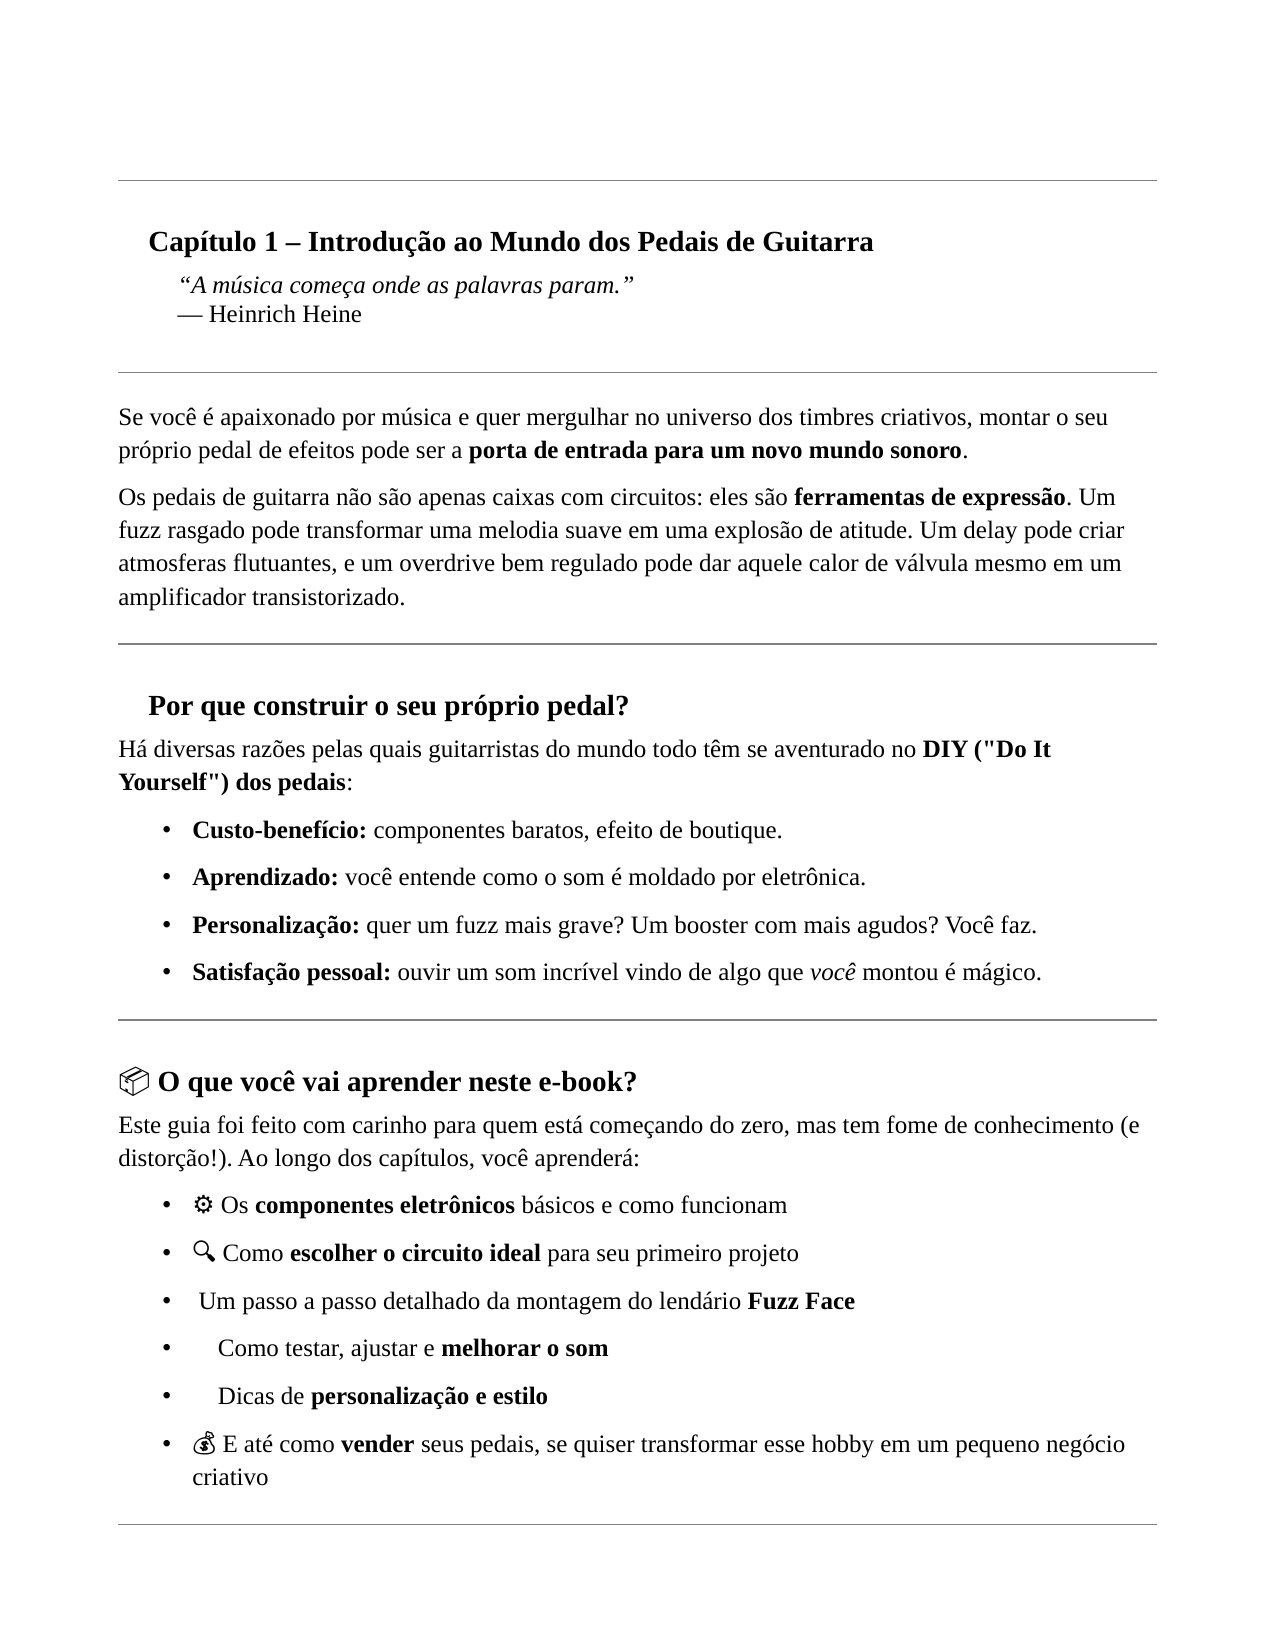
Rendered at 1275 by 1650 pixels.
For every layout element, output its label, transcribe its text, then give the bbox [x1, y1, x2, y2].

list Aprendizado: você entende como o som é moldado por eletrônica. [162, 862, 1157, 891]
text Há diversas razões pelas quais guitarristas do mundo todo têm se aventurado no DIY ("Do It Yourself") dos pedais: [118, 734, 1157, 796]
list Personalização: quer um fuzz mais grave? Um booster com mais agudos? Você faz. [162, 910, 1157, 939]
subtitle 📦 O que você vai aprender neste e-book? [118, 1064, 1157, 1097]
list 💰 E até como vender seus pedais, se quiser transformar esse hobby em um pequeno negócio criativo [162, 1429, 1157, 1490]
subtitle 🎯 Por que construir o seu próprio pedal? [118, 688, 1157, 722]
subtitle 🎸 Capítulo 1 – Introdução ao Mundo dos Pedais de Guitarra [118, 224, 1157, 258]
list Custo-benefício: componentes baratos, efeito de boutique. [162, 815, 1157, 843]
text “A música começa onde as palavras param.” — Heinrich Heine [177, 271, 1098, 328]
list 🎨 Dicas de personalização e estilo [162, 1381, 1157, 1410]
text Este guia foi feito com carinho para quem está começando do zero, mas tem fome de conhecimento (e distorção!). Ao longo dos capítulos, você aprenderá: [118, 1110, 1157, 1172]
list 🧪 Como testar, ajustar e melhorar o som [162, 1333, 1157, 1362]
list 🔍 Como escolher o circuito ideal para seu primeiro projeto [162, 1238, 1157, 1267]
list Satisfação pessoal: ouvir um som incrível vindo de algo que você montou é mágico. [162, 957, 1157, 986]
list 🛠️ Um passo a passo detalhado da montagem do lendário Fuzz Face [162, 1286, 1157, 1314]
list ⚙️ Os componentes eletrônicos básicos e como funcionam [162, 1191, 1157, 1219]
text Os pedais de guitarra não são apenas caixas com circuitos: eles são ferramentas de expressão. Um fuzz rasgado pode transformar uma melodia suave em uma explosão de atitude. Um delay pode criar atmosferas flutuantes, e um overdrive bem regulado pode dar aquele calor de válvula mesmo em um amplificador transistorizado. [118, 482, 1157, 610]
text Se você é apaixonado por música e quer mergulhar no universo dos timbres criativos, montar o seu próprio pedal de efeitos pode ser a porta de entrada para um novo mundo sonoro. [118, 402, 1157, 464]
